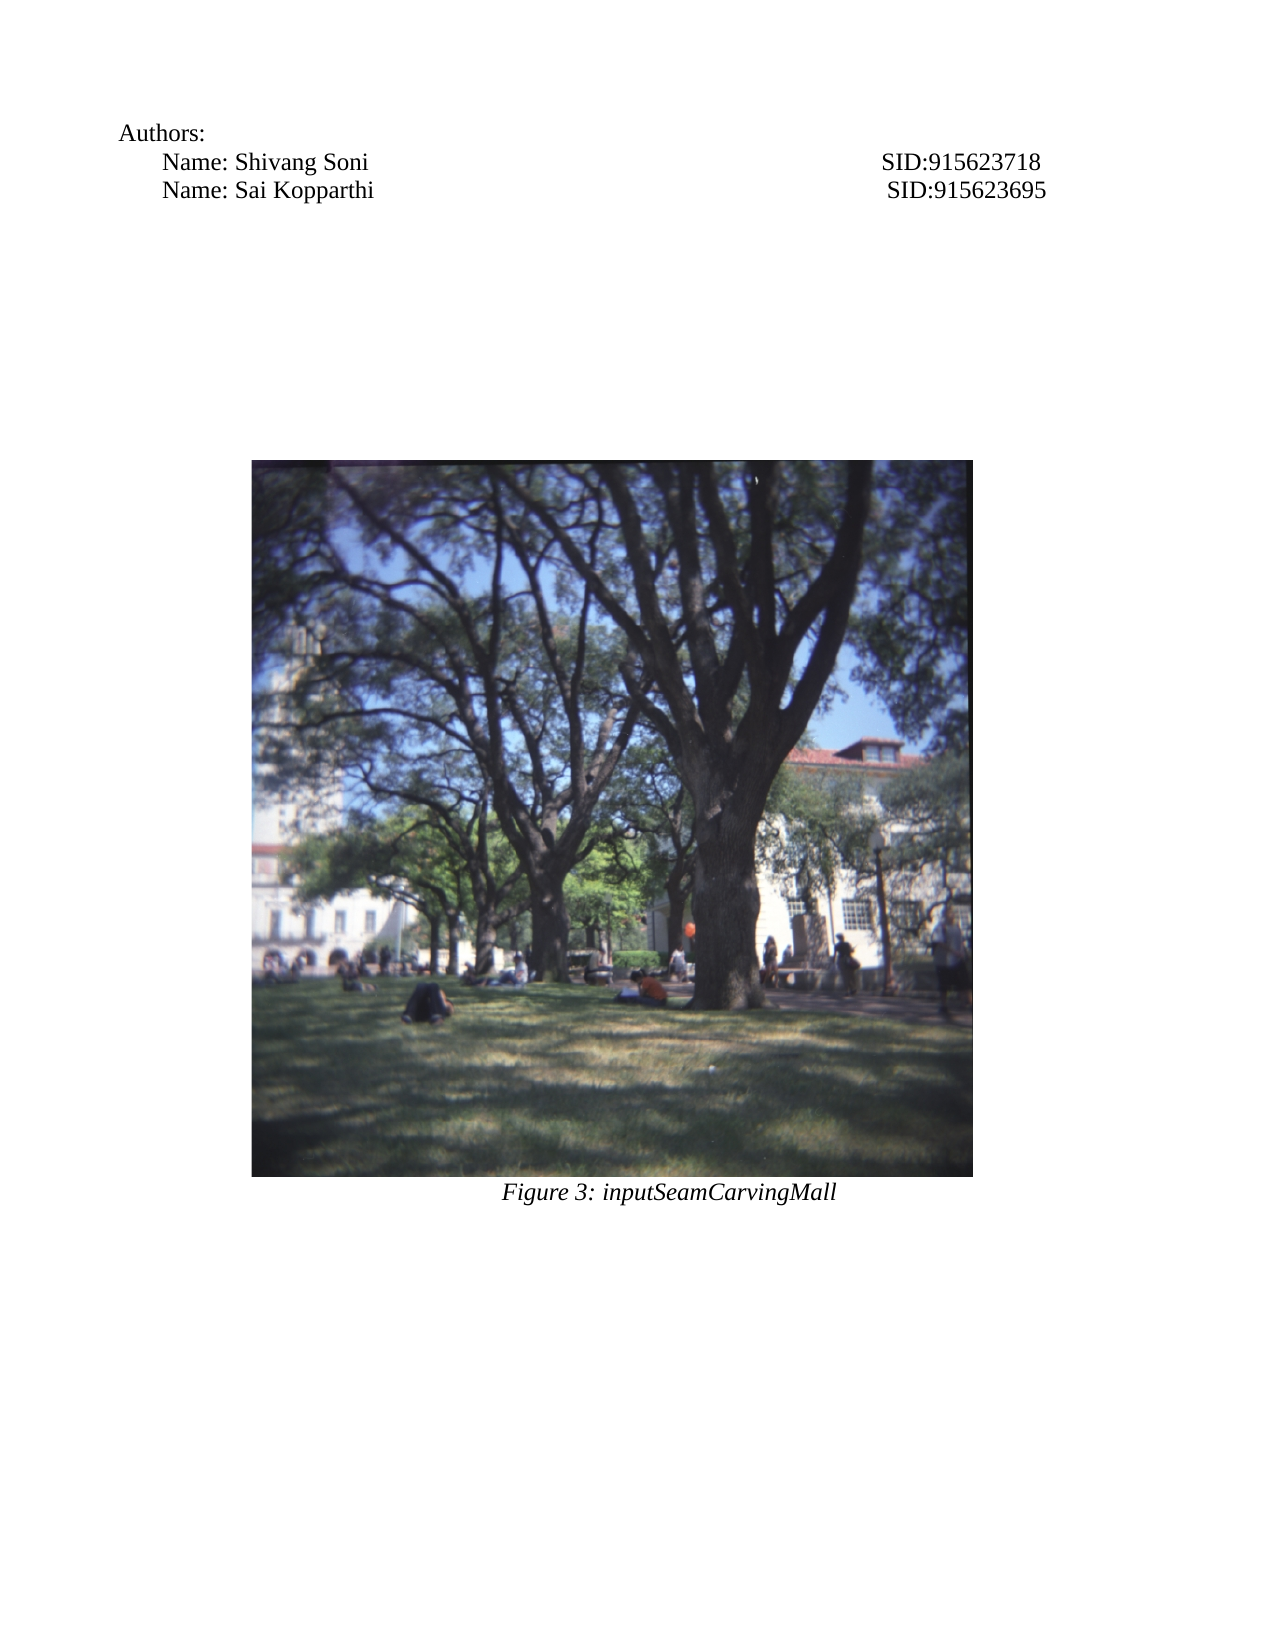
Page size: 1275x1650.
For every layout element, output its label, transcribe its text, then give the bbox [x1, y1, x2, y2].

picture [251, 460, 973, 1177]
text Figure 3: inputSeamCarvingMall [252, 460, 1142, 1206]
